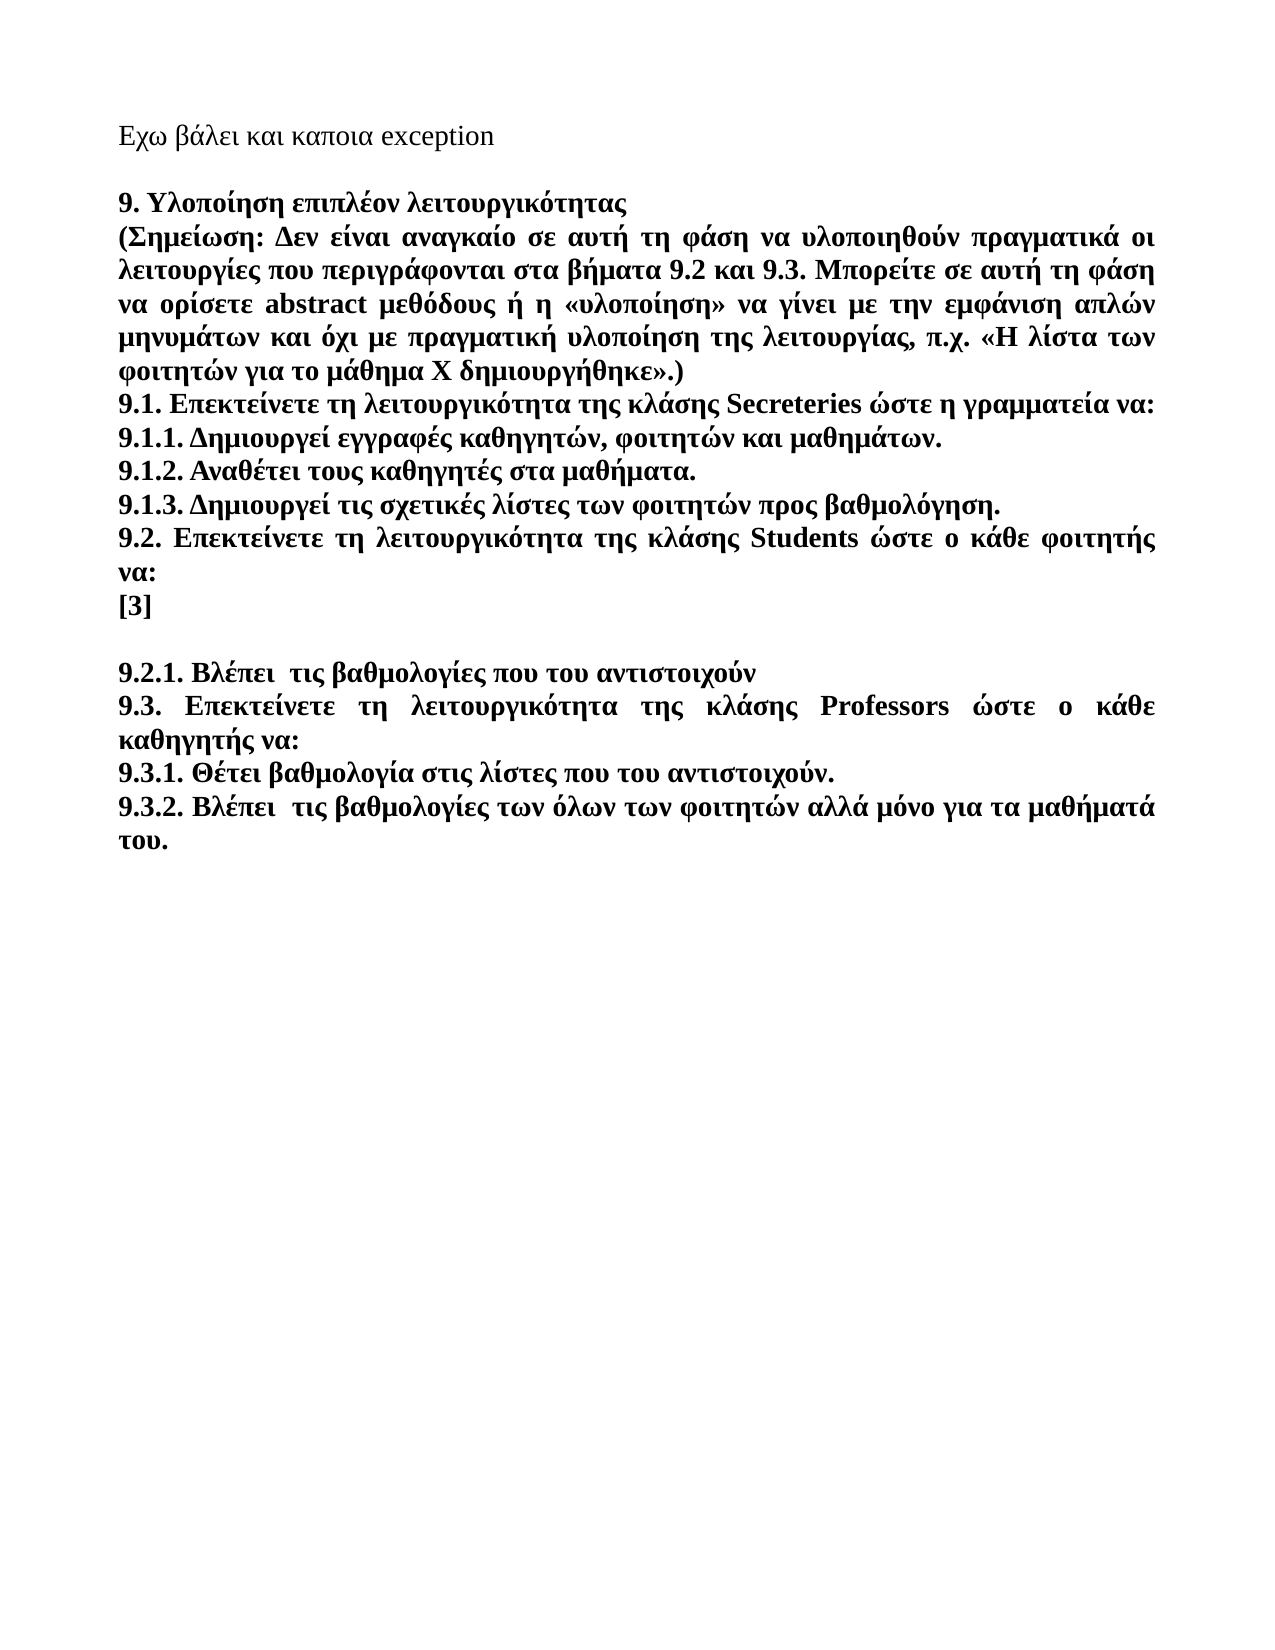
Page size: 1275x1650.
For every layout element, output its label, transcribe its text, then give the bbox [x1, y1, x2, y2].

text 9.3.1. Θέτει βαθμολογία στις λίστες που του αντιστοιχούν. [118, 755, 1157, 789]
text 9.2.1. Βλέπει τις βαθμολογίες που του αντιστοιχούν [118, 655, 1157, 688]
text 9.1. Επεκτείνετε τη λειτουργικότητα της κλάσης Secreteries ώστε η γραμματεία να: [118, 386, 1157, 420]
text 9.2. Επεκτείνετε τη λειτουργικότητα της κλάσης Students ώστε o κάθε φοιτητής να: [118, 521, 1157, 588]
text 9.1.3. Δημιουργεί τις σχετικές λίστες των φοιτητών προς βαθμολόγηση. [118, 487, 1157, 521]
text 9.3.2. Βλέπει τις βαθμολογίες των όλων των φοιτητών αλλά μόνο για τα μαθήματά του. [118, 789, 1157, 856]
text Εχω βάλει και καποια exception [118, 118, 1157, 152]
text 9.3. Επεκτείνετε τη λειτουργικότητα της κλάσης Professors ώστε ο κάθε καθηγητής να: [118, 688, 1157, 755]
text 9. Υλοποίηση επιπλέον λειτουργικότητας [118, 185, 1157, 219]
text [3] [118, 588, 1157, 621]
text 9.1.2. Αναθέτει τους καθηγητές στα μαθήματα. [118, 453, 1157, 487]
text 9.1.1. Δημιουργεί εγγραφές καθηγητών, φοιτητών και μαθημάτων. [118, 420, 1157, 453]
text (Σημείωση: Δεν είναι αναγκαίο σε αυτή τη φάση να υλοποιηθούν πραγματικά οι λειτουργίες που περιγράφονται στα βήματα 9.2 και 9.3. Μπορείτε σε αυτή τη φάση να ορίσετε abstract μεθόδους ή η «υλοποίηση» να γίνει με την εμφάνιση απλών μηνυμάτων και όχι με πραγματική υλοποίηση της λειτουργίας, π.χ. «Η λίστα των φοιτητών για το μάθημα Χ δημιουργήθηκε».) [118, 219, 1157, 386]
